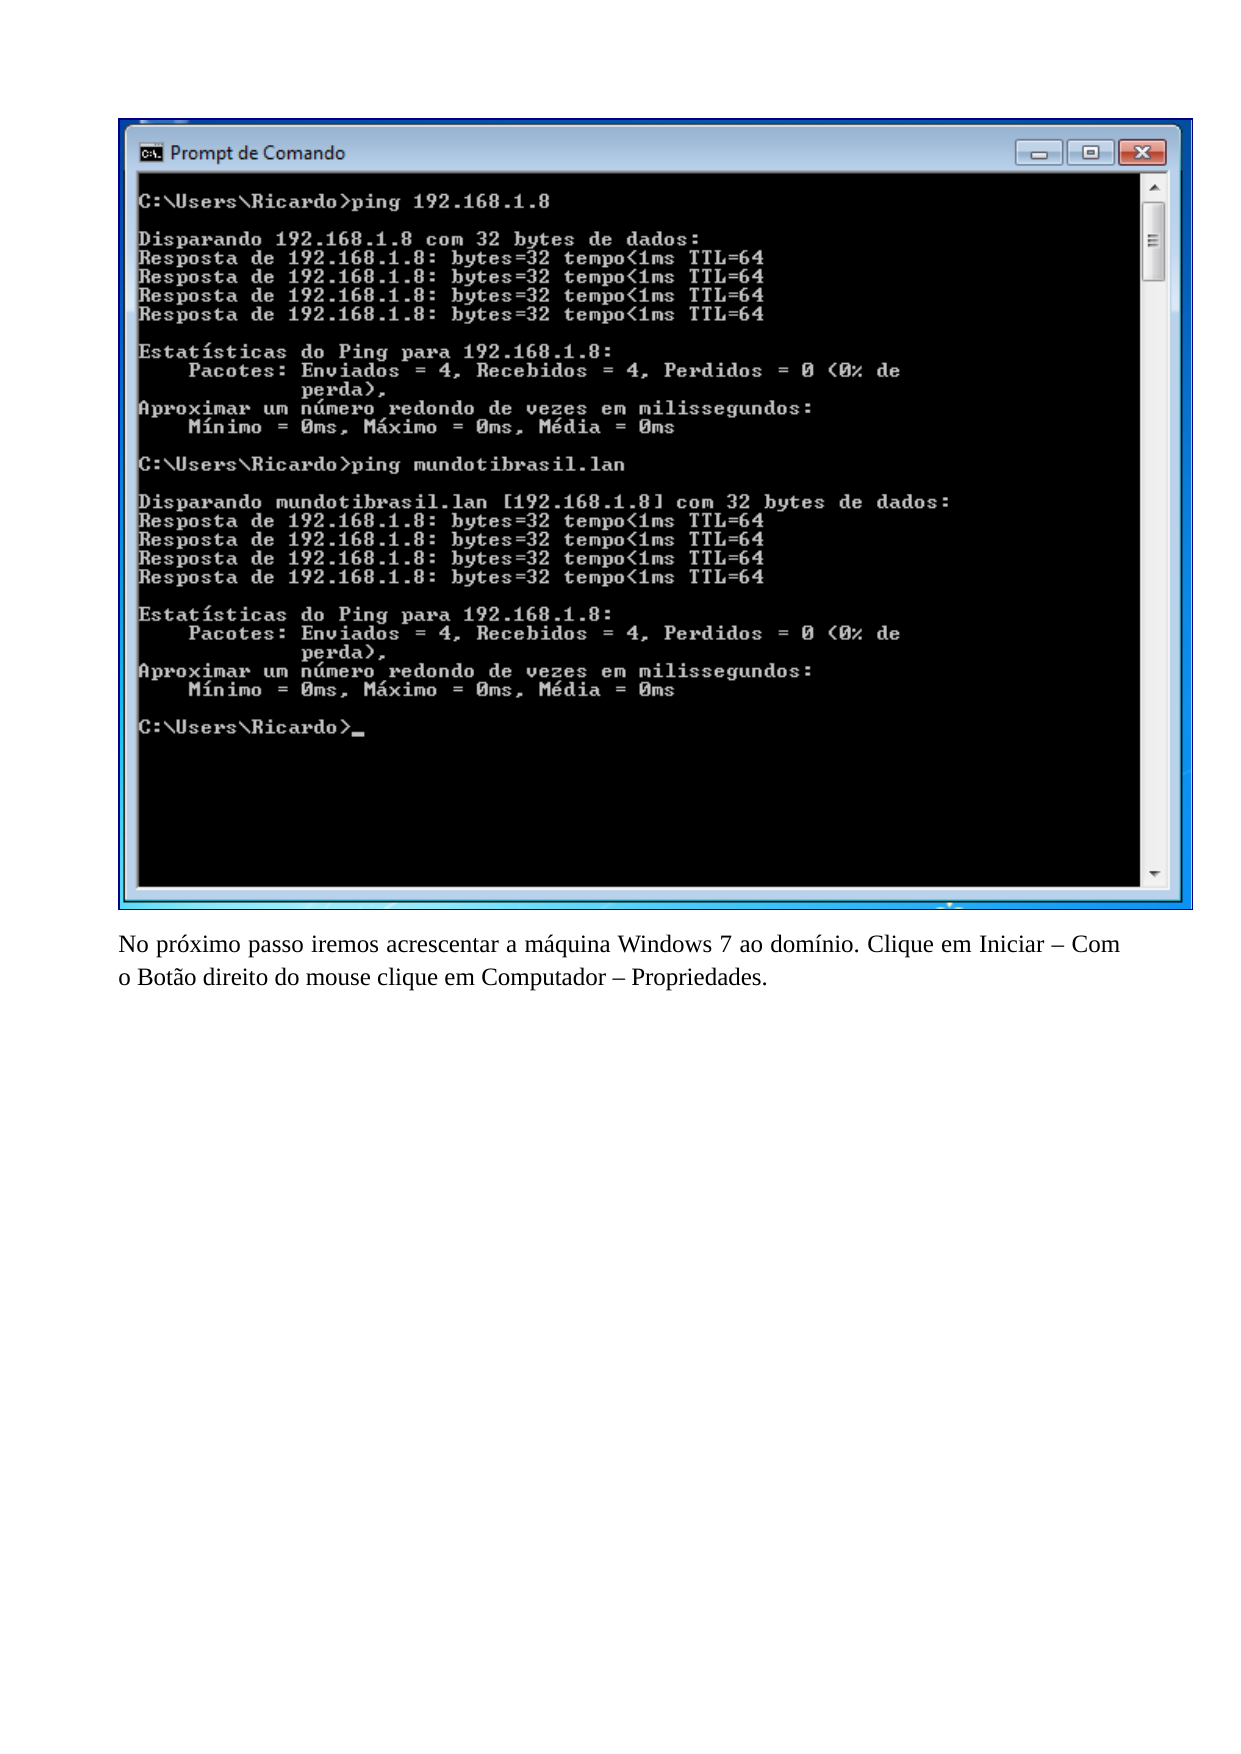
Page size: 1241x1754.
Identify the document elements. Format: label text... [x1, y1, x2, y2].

picture [120, 120, 1192, 909]
text No próximo passo iremos acrescentar a máquina Windows 7 ao domínio. Clique em Iniciar – Com o Botão direito do mouse clique em Computador – Propriedades. [118, 929, 1122, 991]
